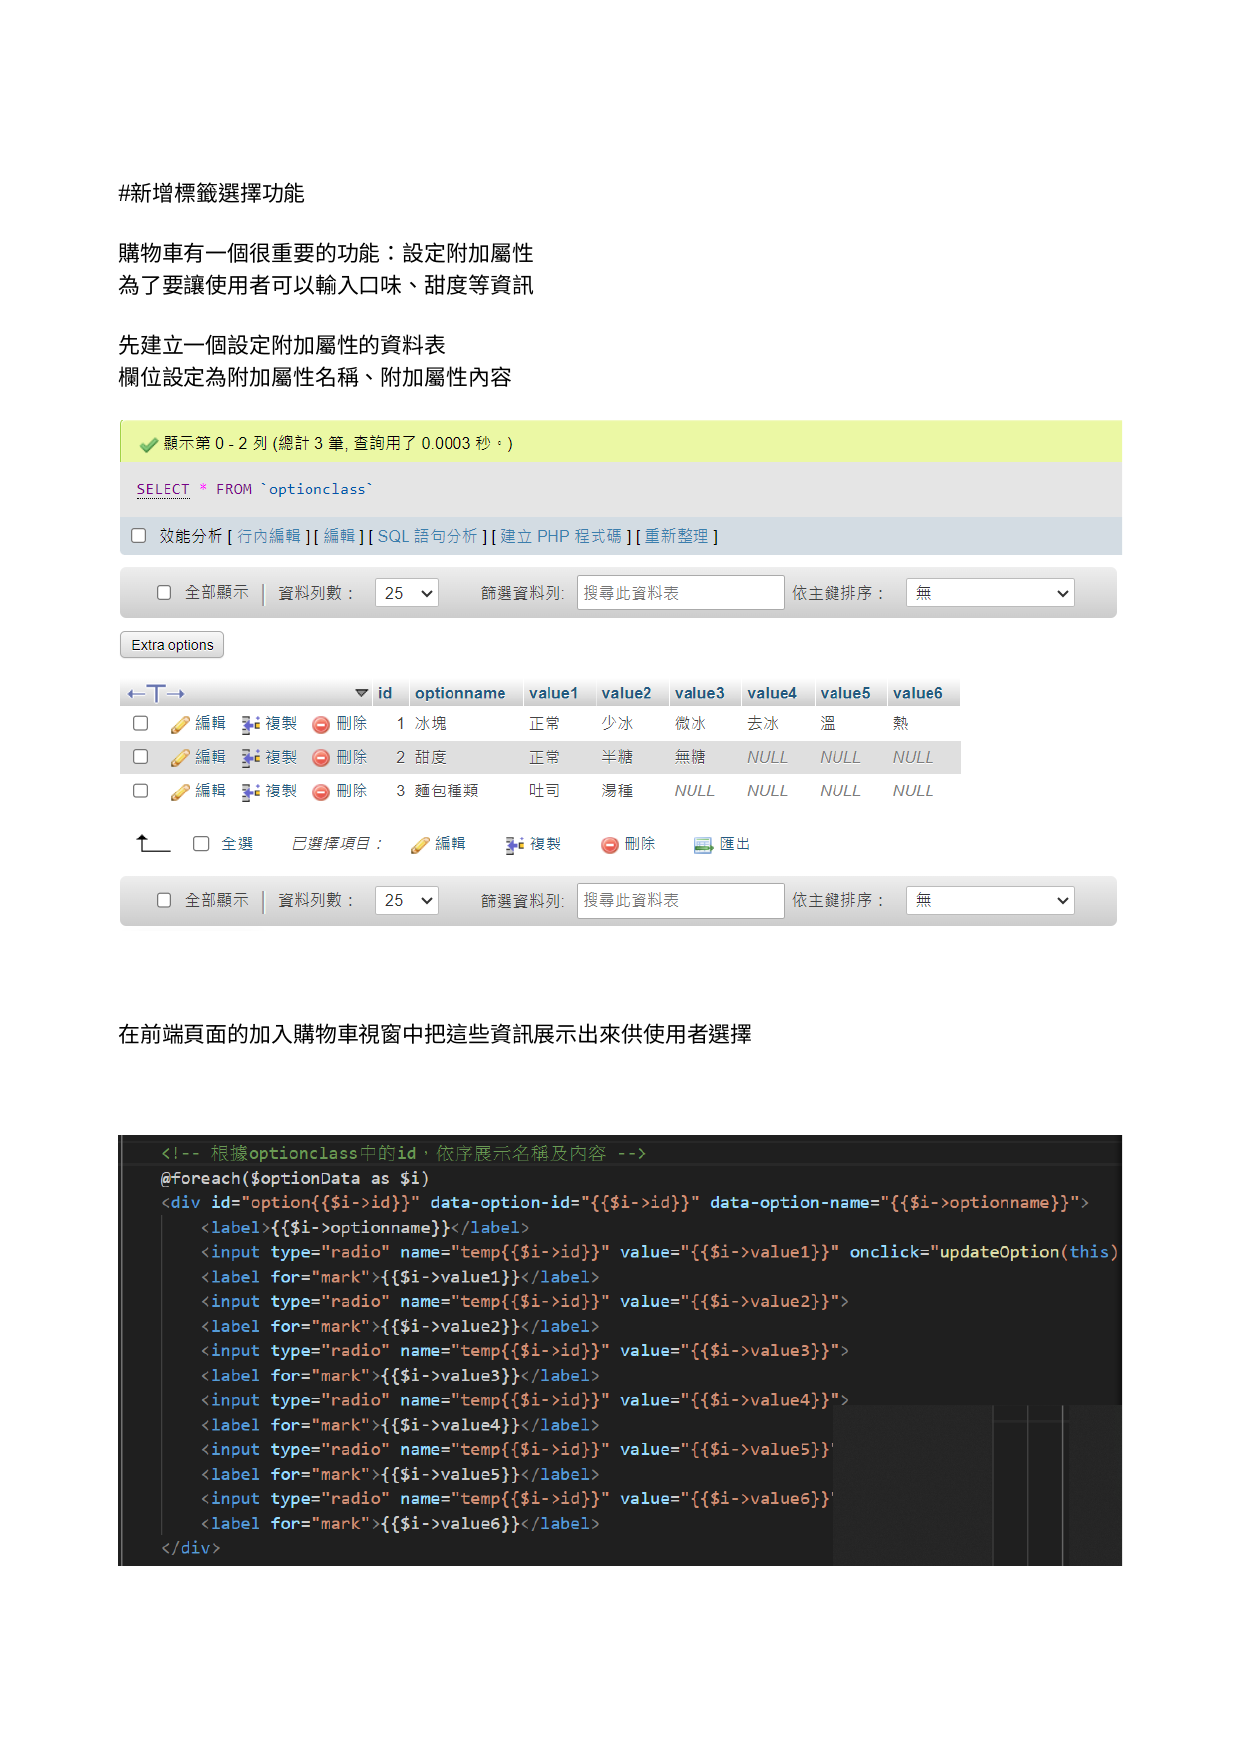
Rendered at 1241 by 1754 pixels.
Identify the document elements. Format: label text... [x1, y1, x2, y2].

text 欄位設定為附加屬性名稱、附加屬性內容 [118, 360, 1122, 391]
text 在前端頁面的加入購物車視窗中把這些資訊展示出來供使用者選擇 [118, 1017, 1122, 1049]
text 為了要讓使用者可以輸入口味、甜度等資訊 [118, 268, 1122, 299]
text 先建立一個設定附加屬性的資料表 [118, 328, 1122, 360]
text #新增標籤選擇功能 [118, 176, 1122, 207]
picture [118, 420, 1123, 931]
picture [118, 1135, 1123, 1566]
text 購物車有一個很重要的功能：設定附加屬性 [118, 236, 1122, 268]
